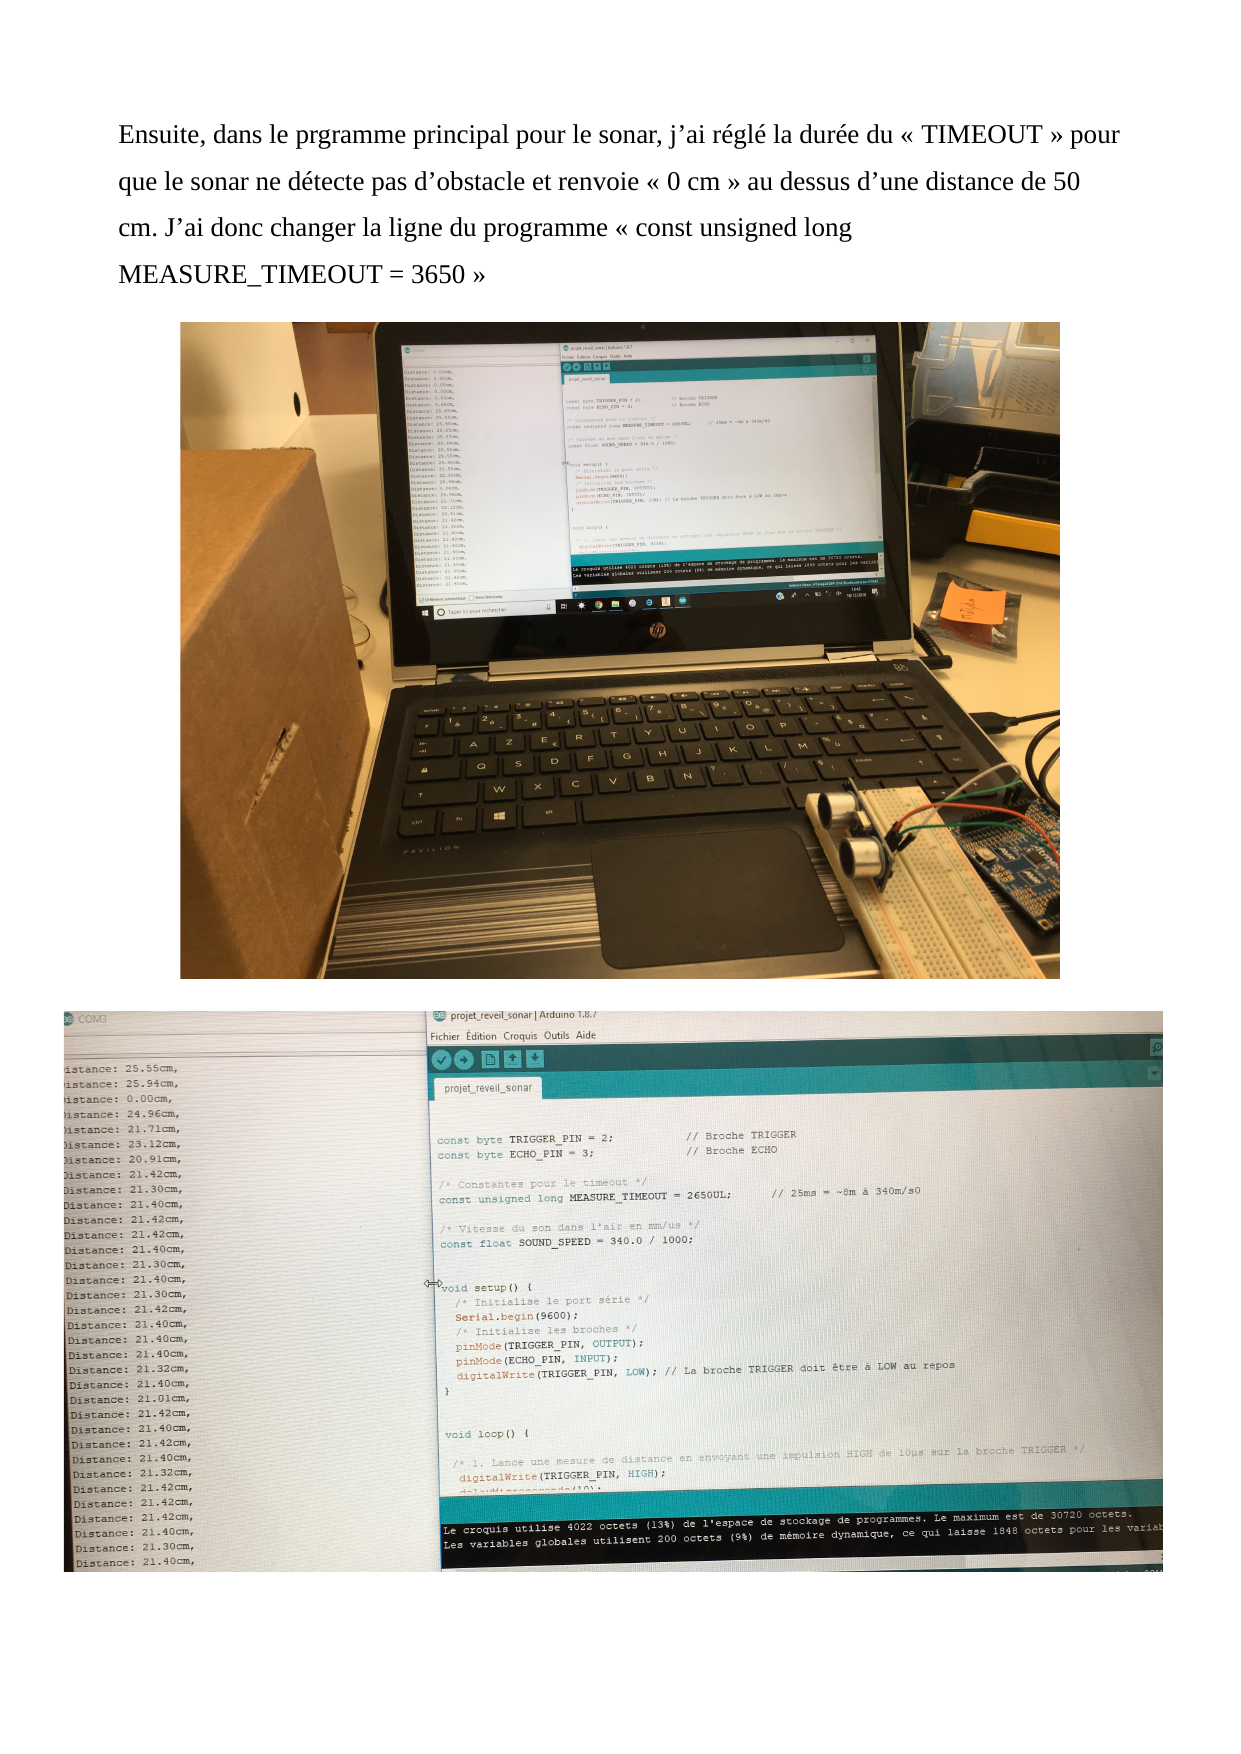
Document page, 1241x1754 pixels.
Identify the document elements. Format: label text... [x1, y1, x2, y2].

text Ensuite, dans le prgramme principal pour le sonar, j’ai réglé la durée du « TIMEOUT » pour que le sonar ne détecte pas d’obstacle et renvoie « 0 cm » au dessus d’une distance de 50 cm. J’ai donc changer la ligne du programme « const unsigned long MEASURE_TIMEOUT = 3650 » [118, 118, 1122, 289]
picture [180, 322, 1060, 979]
picture [63, 1011, 1163, 1302]
